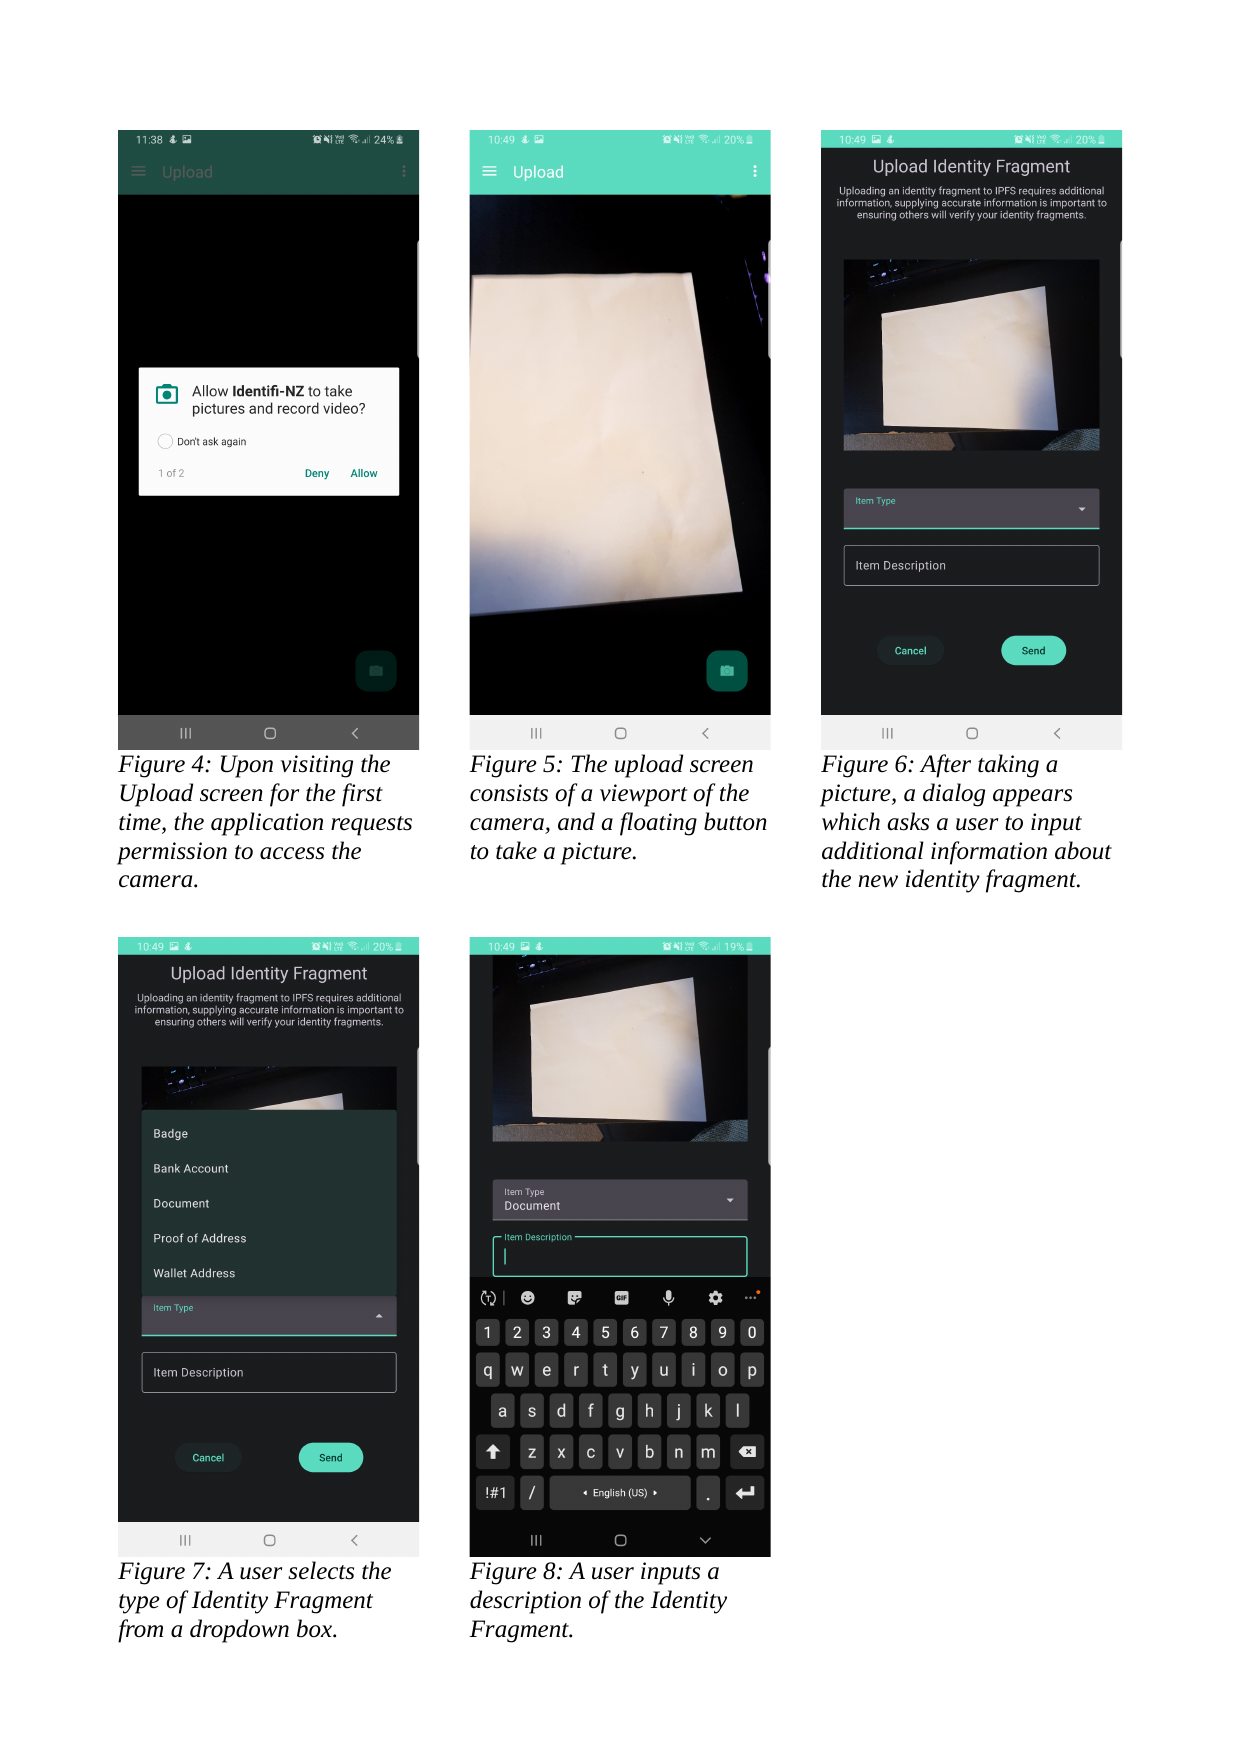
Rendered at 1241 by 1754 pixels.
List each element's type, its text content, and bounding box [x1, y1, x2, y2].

picture [821, 130, 1123, 750]
text Figure 7: A user selects the type of Identity Fragment from a dropdown box. [118, 1557, 419, 1642]
text Figure 8: A user inputs a description of the Identity Fragment. [469, 1557, 771, 1642]
picture [118, 937, 420, 1557]
picture [469, 937, 771, 1557]
text Figure 4: Upon visiting the Upload screen for the first time, the application requests permission to access the camera. [118, 750, 419, 893]
picture [118, 130, 420, 750]
picture [469, 130, 771, 750]
text Figure 6: After taking a picture, a dialog appears which asks a user to input additional information about the new identity fragment. [821, 750, 1122, 893]
text Figure 5: The upload screen consists of a viewport of the camera, and a floating button to take a picture. [469, 750, 771, 864]
